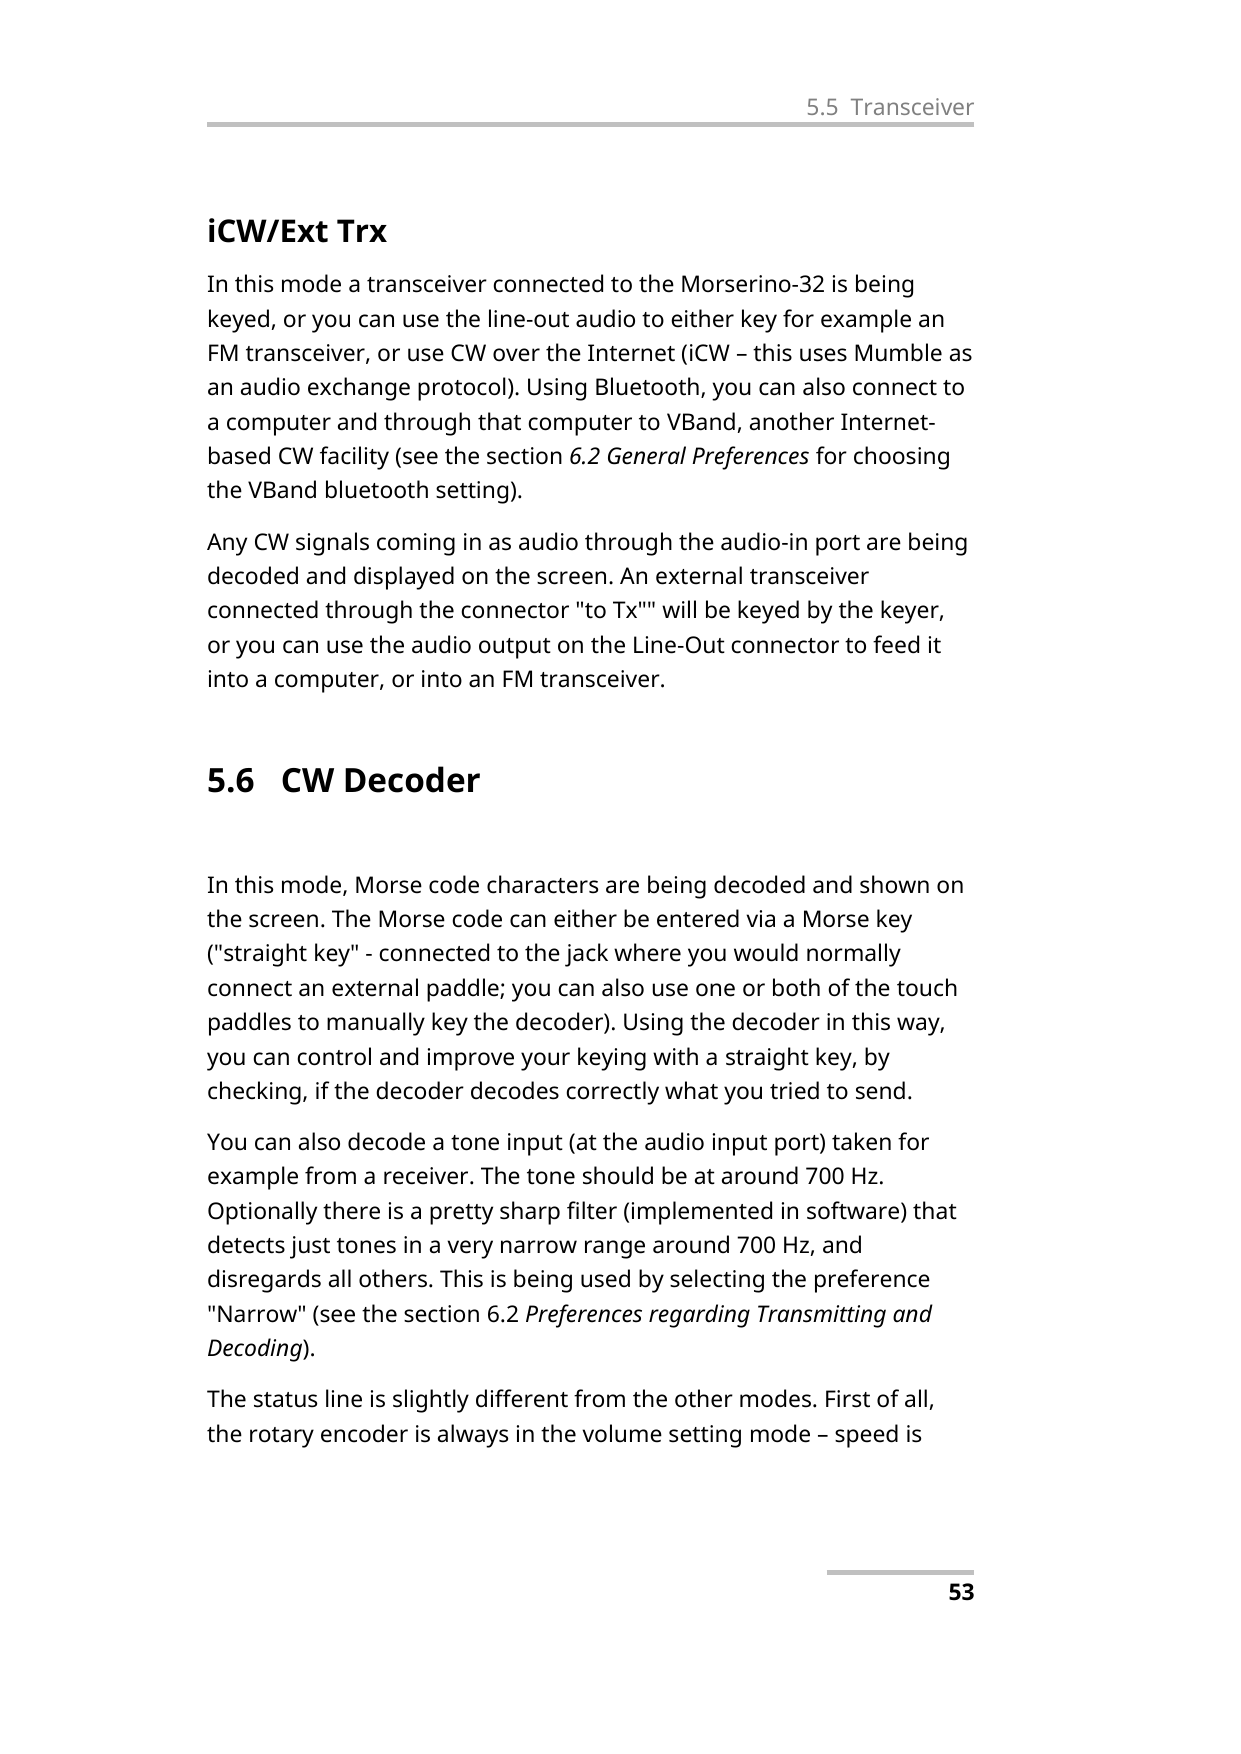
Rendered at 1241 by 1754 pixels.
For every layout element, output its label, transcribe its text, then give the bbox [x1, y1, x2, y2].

subtitle iCW/Ext Trx [207, 207, 974, 251]
text The status line is slightly different from the other modes. First of all, the rotary encoder is always in the volume setting mode – speed is [207, 1383, 974, 1449]
text You can also decode a tone input (at the audio input port) taken for example from a receiver. The tone should be at around 700 Hz. Optionally there is a pretty sharp filter (implemented in software) that detects just tones in a very narrow range around 700 Hz, and disregards all others. This is being used by selecting the preference "Narrow" (see the section 6.2 Preferences regarding Transmitting and Decoding). [207, 1126, 974, 1363]
text Any CW signals coming in as audio through the audio-in port are being decoded and displayed on the screen. An external transceiver connected through the connector "to Tx"" will be keyed by the keyer, or you can use the audio output on the Line-Out connector to feed it into a computer, or into an FM transceiver. [207, 525, 974, 694]
text In this mode, Morse code characters are being decoded and shown on the screen. The Morse code can either be entered via a Morse key ("straight key" - connected to the jack where you would normally connect an external paddle; you can also use one or both of the touch paddles to manually key the decoder). Using the decoder in this way, you can control and improve your keying with a straight key, by checking, if the decoder decodes correctly what you tried to send. [207, 869, 974, 1106]
text In this mode a transceiver connected to the Morserino-32 is being keyed, or you can use the line-out audio to either key for example an FM transceiver, or use CW over the Internet (iCW – this uses Mumble as an audio exchange protocol). Using Bluetooth, you can also connect to a computer and through that computer to VBand, another Internet-based CW facility (see the section 6.2 General Preferences for choosing the VBand bluetooth setting). [207, 268, 974, 506]
subtitle CW Decoder [207, 756, 974, 802]
